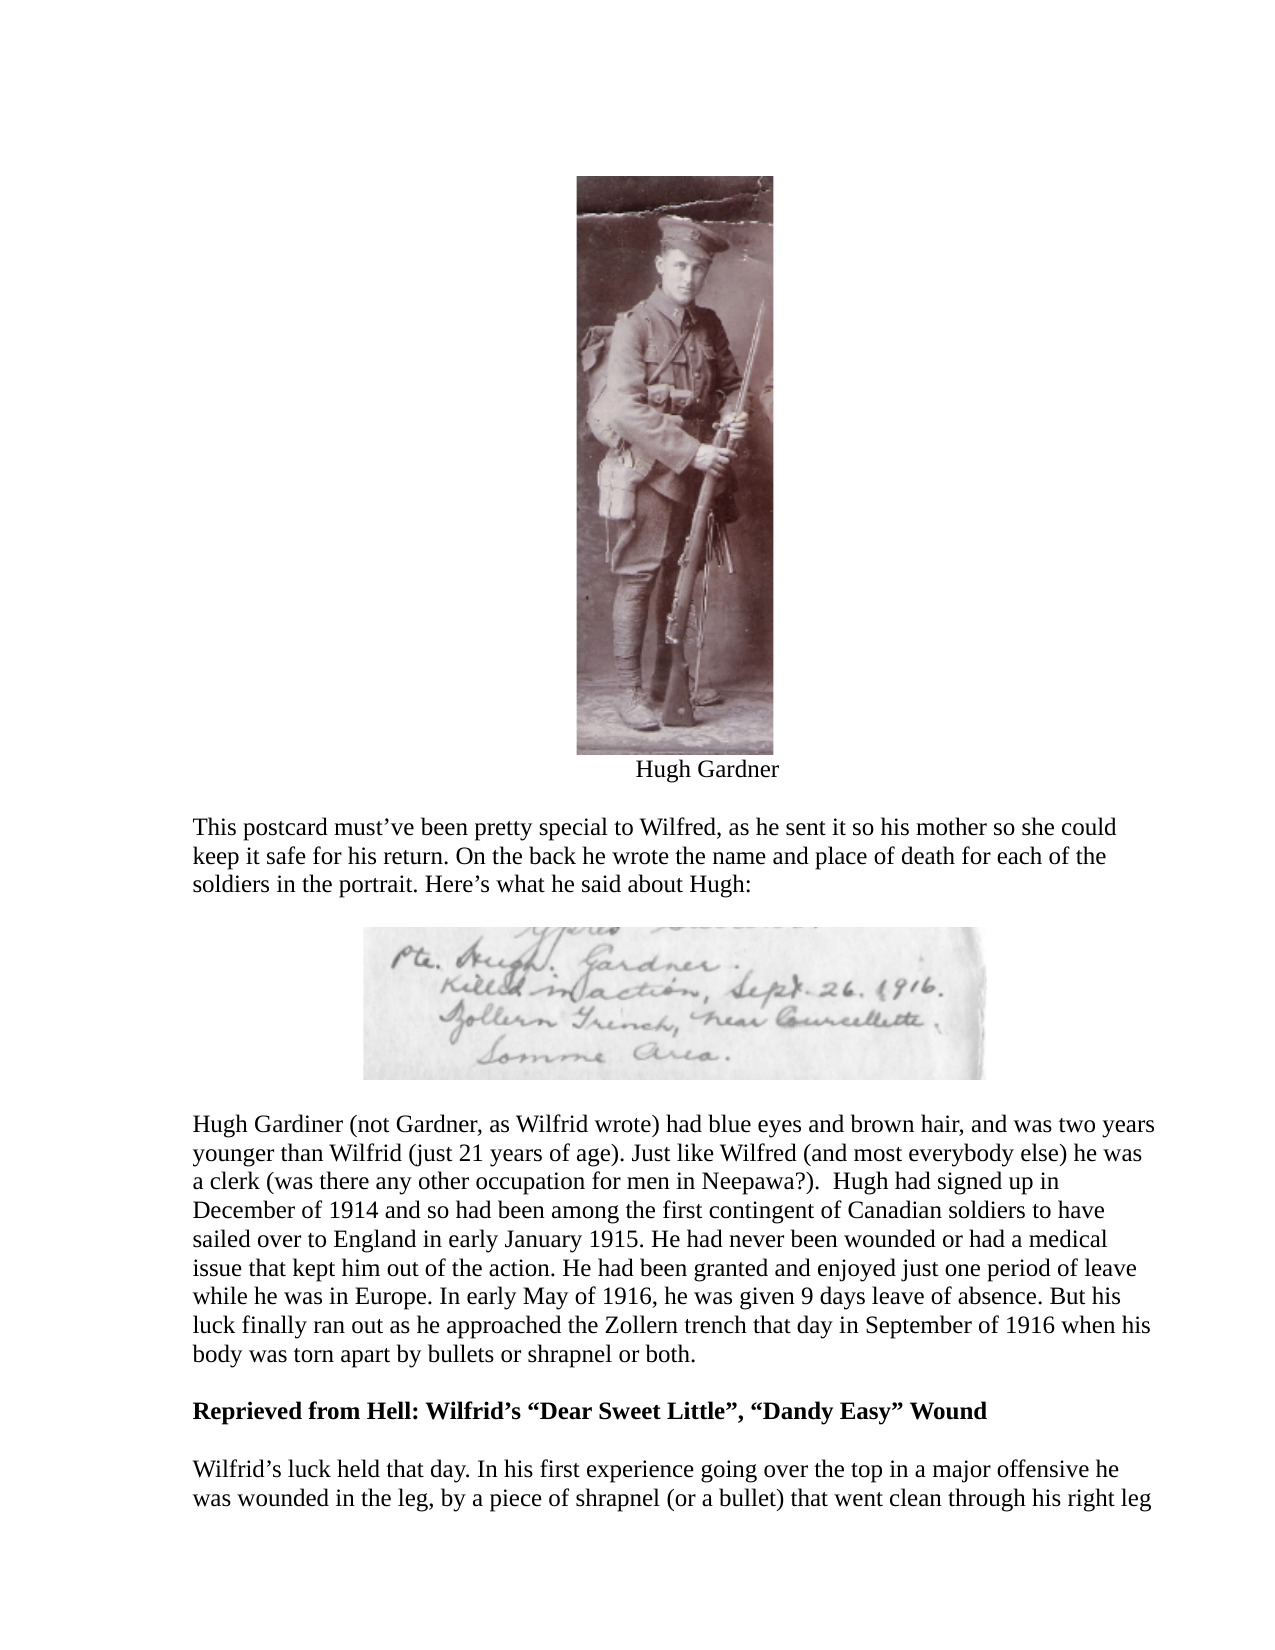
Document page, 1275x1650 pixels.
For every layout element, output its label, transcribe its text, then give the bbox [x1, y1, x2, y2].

text Wilfrid’s luck held that day. In his first experience going over the top in a major offensive he was wounded in the leg, by a piece of shrapnel (or a bullet) that went clean through his right leg [192, 1454, 1158, 1511]
text This postcard must’ve been pretty special to Wilfred, as he sent it so his mother so she could keep it safe for his return. On the back he wrote the name and place of death for each of the soldiers in the portrait. Here’s what he said about Hugh: [192, 812, 1158, 898]
picture [576, 176, 774, 755]
picture [363, 927, 987, 1080]
text Hugh Gardner [192, 176, 1158, 783]
text Reprieved from Hell: Wilfrid’s “Dear Sweet Little”, “Dandy Easy” Wound [192, 1396, 1158, 1425]
text Hugh Gardiner (not Gardner, as Wilfrid wrote) had blue eyes and brown hair, and was two years younger than Wilfrid (just 21 years of age). Just like Wilfred (and most everybody else) he was a clerk (was there any other occupation for men in Neepawa?). Hugh had signed up in December of 1914 and so had been among the first contingent of Canadian soldiers to have sailed over to England in early January 1915. He had never been wounded or had a medical issue that kept him out of the action. He had been granted and enjoyed just one period of leave while he was in Europe. In early May of 1916, he was given 9 days leave of absence. But his luck finally ran out as he approached the Zollern trench that day in September of 1916 when his body was torn apart by bullets or shrapnel or both. [192, 1109, 1158, 1368]
